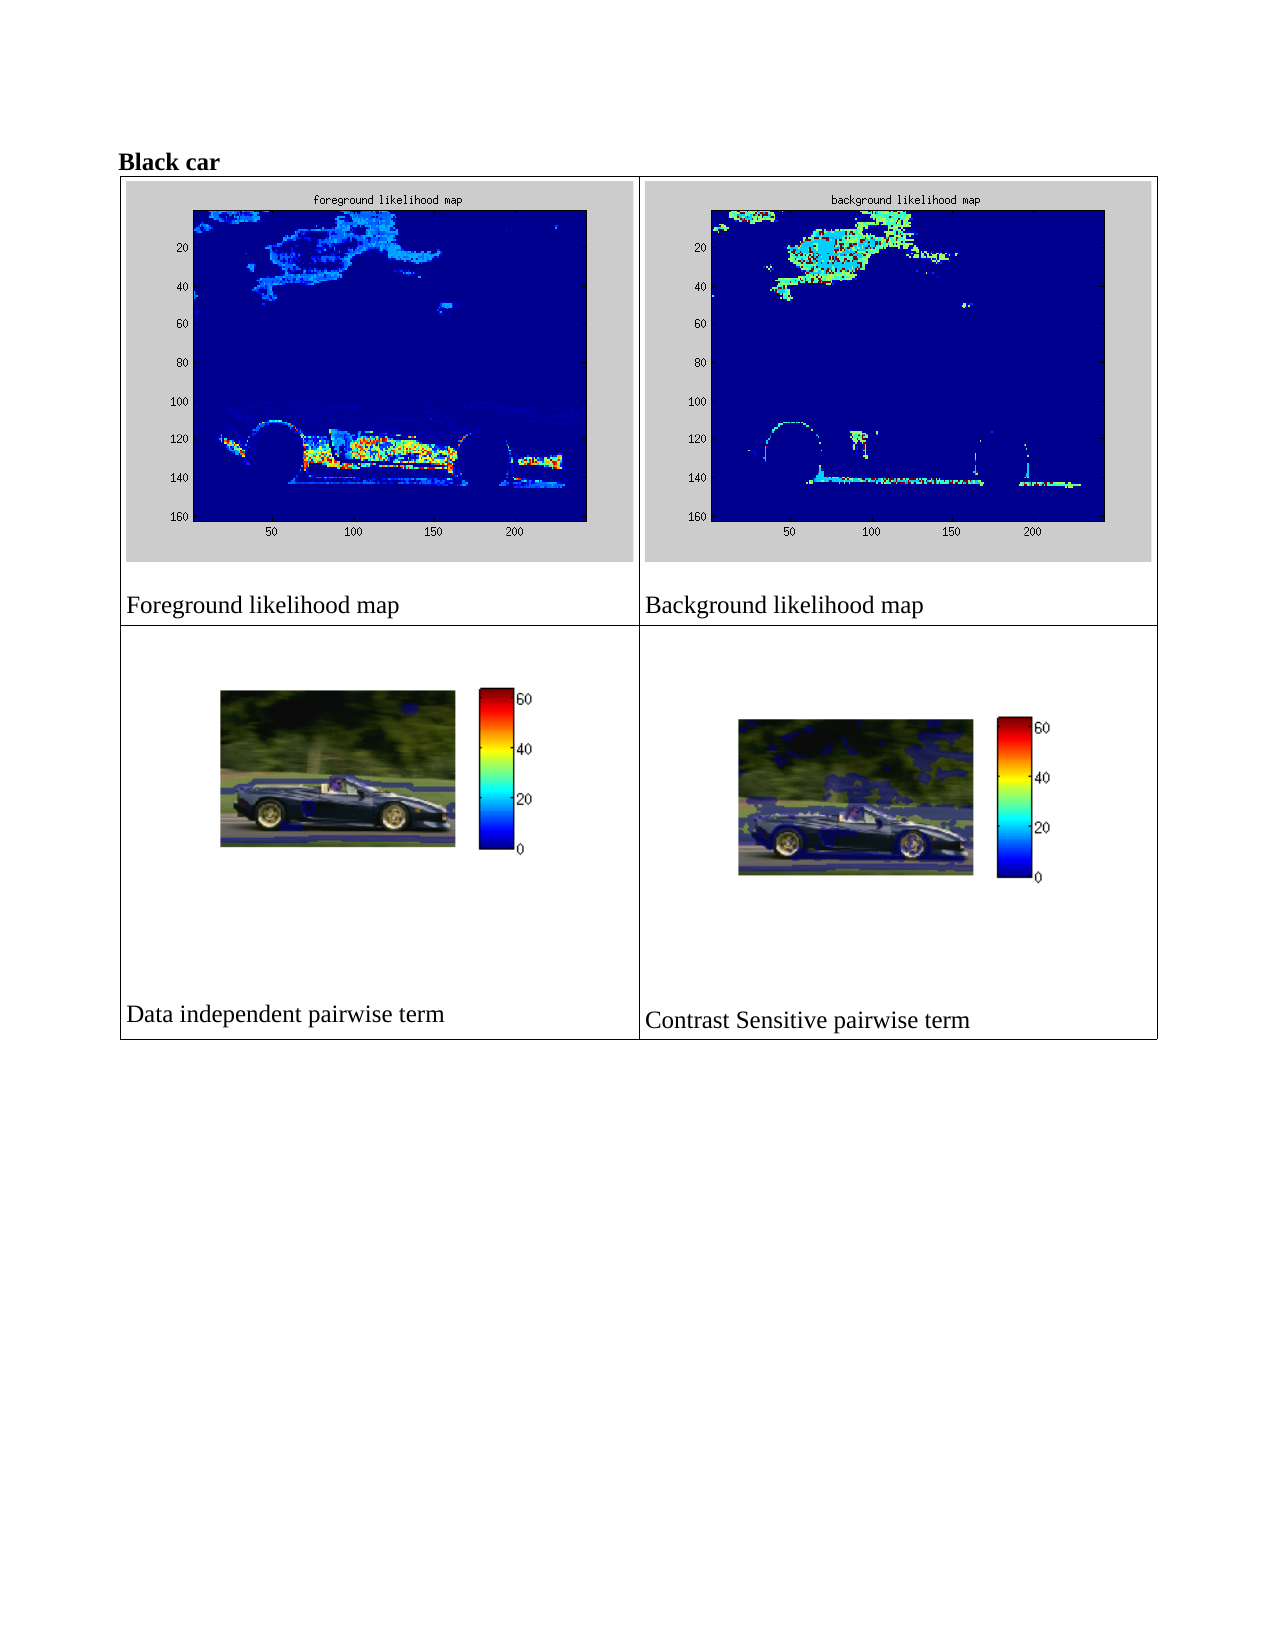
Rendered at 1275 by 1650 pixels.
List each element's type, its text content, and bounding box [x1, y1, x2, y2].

table_header Background likelihood map [640, 177, 1157, 625]
table_cell Contrast Sensitive pairwise term [640, 626, 1157, 1039]
picture [644, 181, 1152, 562]
picture [126, 631, 634, 942]
picture [644, 659, 1152, 970]
table_header Foreground likelihood map [121, 177, 639, 625]
picture [126, 181, 634, 562]
table_cell Data independent pairwise term [121, 626, 639, 1039]
text Black car [118, 147, 1157, 176]
